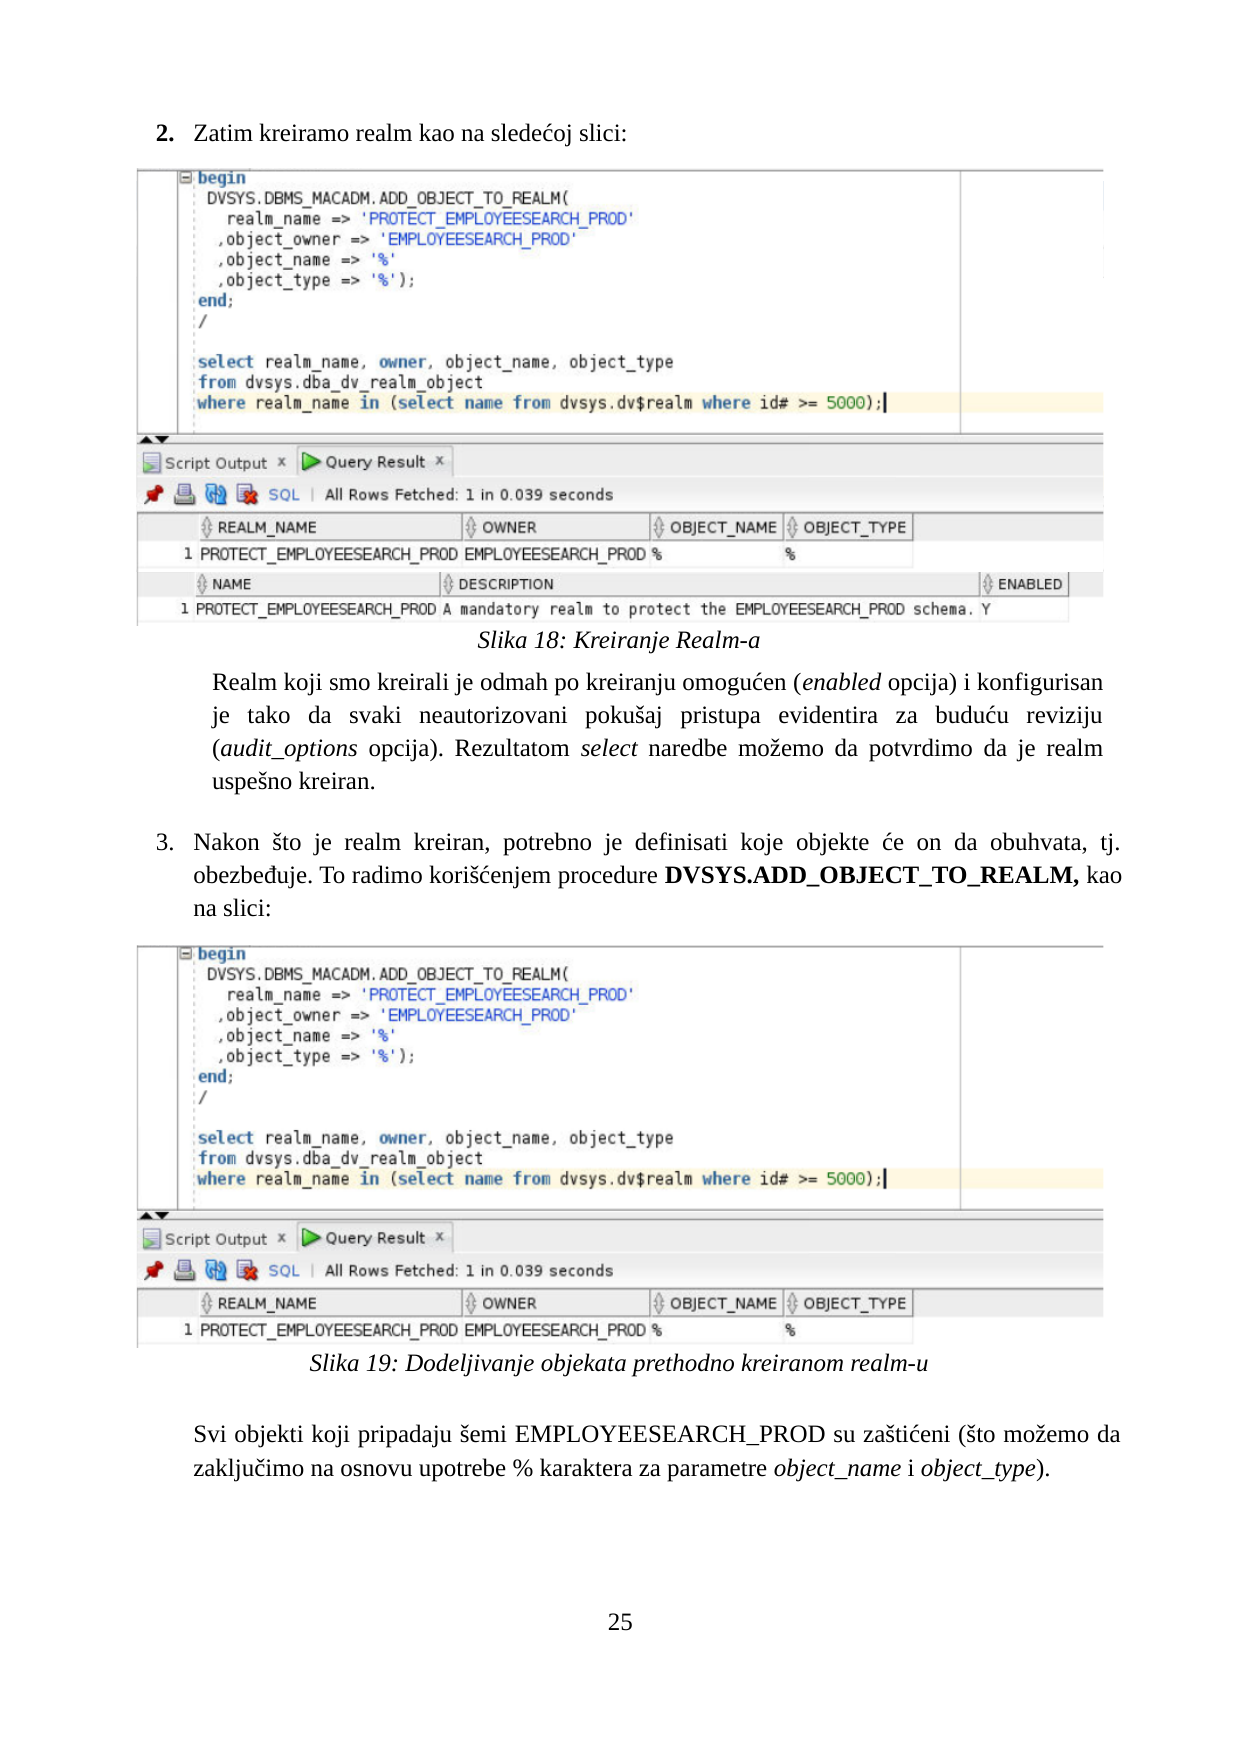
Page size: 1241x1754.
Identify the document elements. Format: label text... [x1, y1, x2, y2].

picture [136, 168, 1104, 626]
list Svi objekti koji pripadaju šemi EMPLOYEESEARCH_PROD su zaštićeni (što možemo da zaključimo na osnovu upotrebe % karaktera za parametre object_name i object_type). [156, 1419, 1122, 1481]
list Zatim kreiramo realm kao na sledećoj slici: [156, 118, 1122, 147]
list Nakon što je realm kreiran, potrebno je definisati koje objekte će on da obuhvata, tj. obezbeđuje. To radimo korišćenjem procedure DVSYS.ADD_OBJECT_TO_REALM, kao na slici: [137, 175, 1122, 922]
list Slika 19: Dodeljivanje objekata prethodno kreiranom realm-u [137, 1348, 1103, 1376]
list Realm koji smo kreirali je odmah po kreiranju omogućen (enabled opcija) i konfigurisan je tako da svaki neautorizovani pokušaj pristupa evidentira za buduću reviziju (audit_options opcija). Rezultatom select naredbe možemo da potvrdimo da je realm uspešno kreiran. [174, 667, 1103, 794]
list Slika 18: Kreiranje Realm-a [137, 626, 1103, 654]
picture [136, 945, 1104, 1348]
